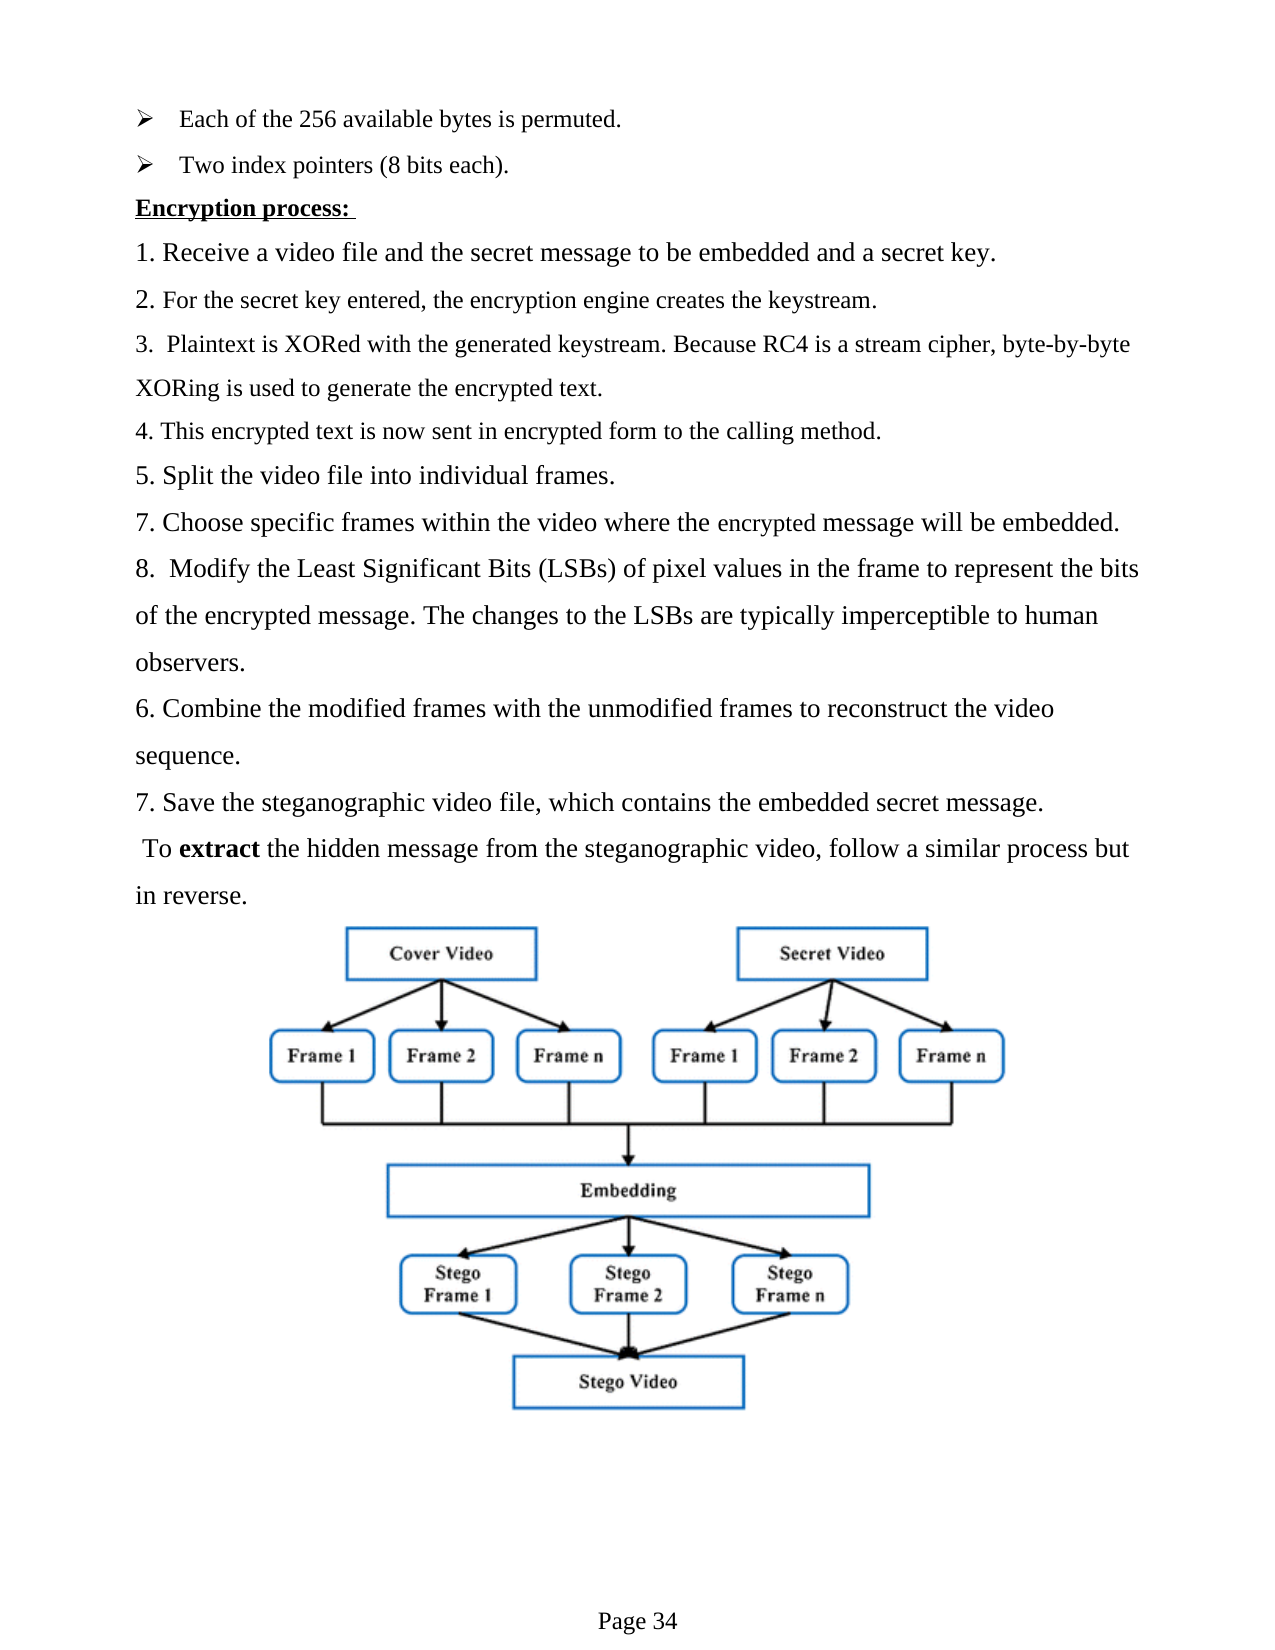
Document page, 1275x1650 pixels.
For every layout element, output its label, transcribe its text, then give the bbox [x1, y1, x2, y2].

list 6. Combine the modified frames with the unmodified frames to reconstruct the video sequence. [135, 692, 1140, 770]
list To extract the hidden message from the steganographic video, follow a similar process but in reverse. [135, 832, 1140, 910]
list Encryption process: [135, 193, 1140, 222]
list 4. This encrypted text is now sent in encrypted form to the calling method. [135, 416, 1140, 444]
list 7. Save the steganographic video file, which contains the embedded secret message. [135, 786, 1140, 817]
list 7. Choose specific frames within the video where the encrypted message will be embedded. [135, 506, 1140, 537]
list 1. Receive a video file and the secret message to be embedded and a secret key. [135, 236, 1140, 267]
list 8. Modify the Least Significant Bits (LSBs) of pixel values in the frame to represent the bits of the encrypted message. The changes to the LSBs are typically imperceptible to human observers. [135, 552, 1140, 677]
picture [268, 925, 1007, 1412]
list 5. Split the video file into individual frames. [135, 459, 1140, 490]
list 2. For the secret key entered, the encryption engine creates the keystream. [135, 283, 1140, 314]
list Each of the 256 available bytes is permuted. [135, 104, 1140, 132]
list Two index pointers (8 bits each). [135, 150, 1140, 179]
list 3. Plaintext is XORed with the generated keystream. Because RC4 is a stream cipher, byte-by-byte XORing is used to generate the encrypted text. [135, 329, 1140, 401]
